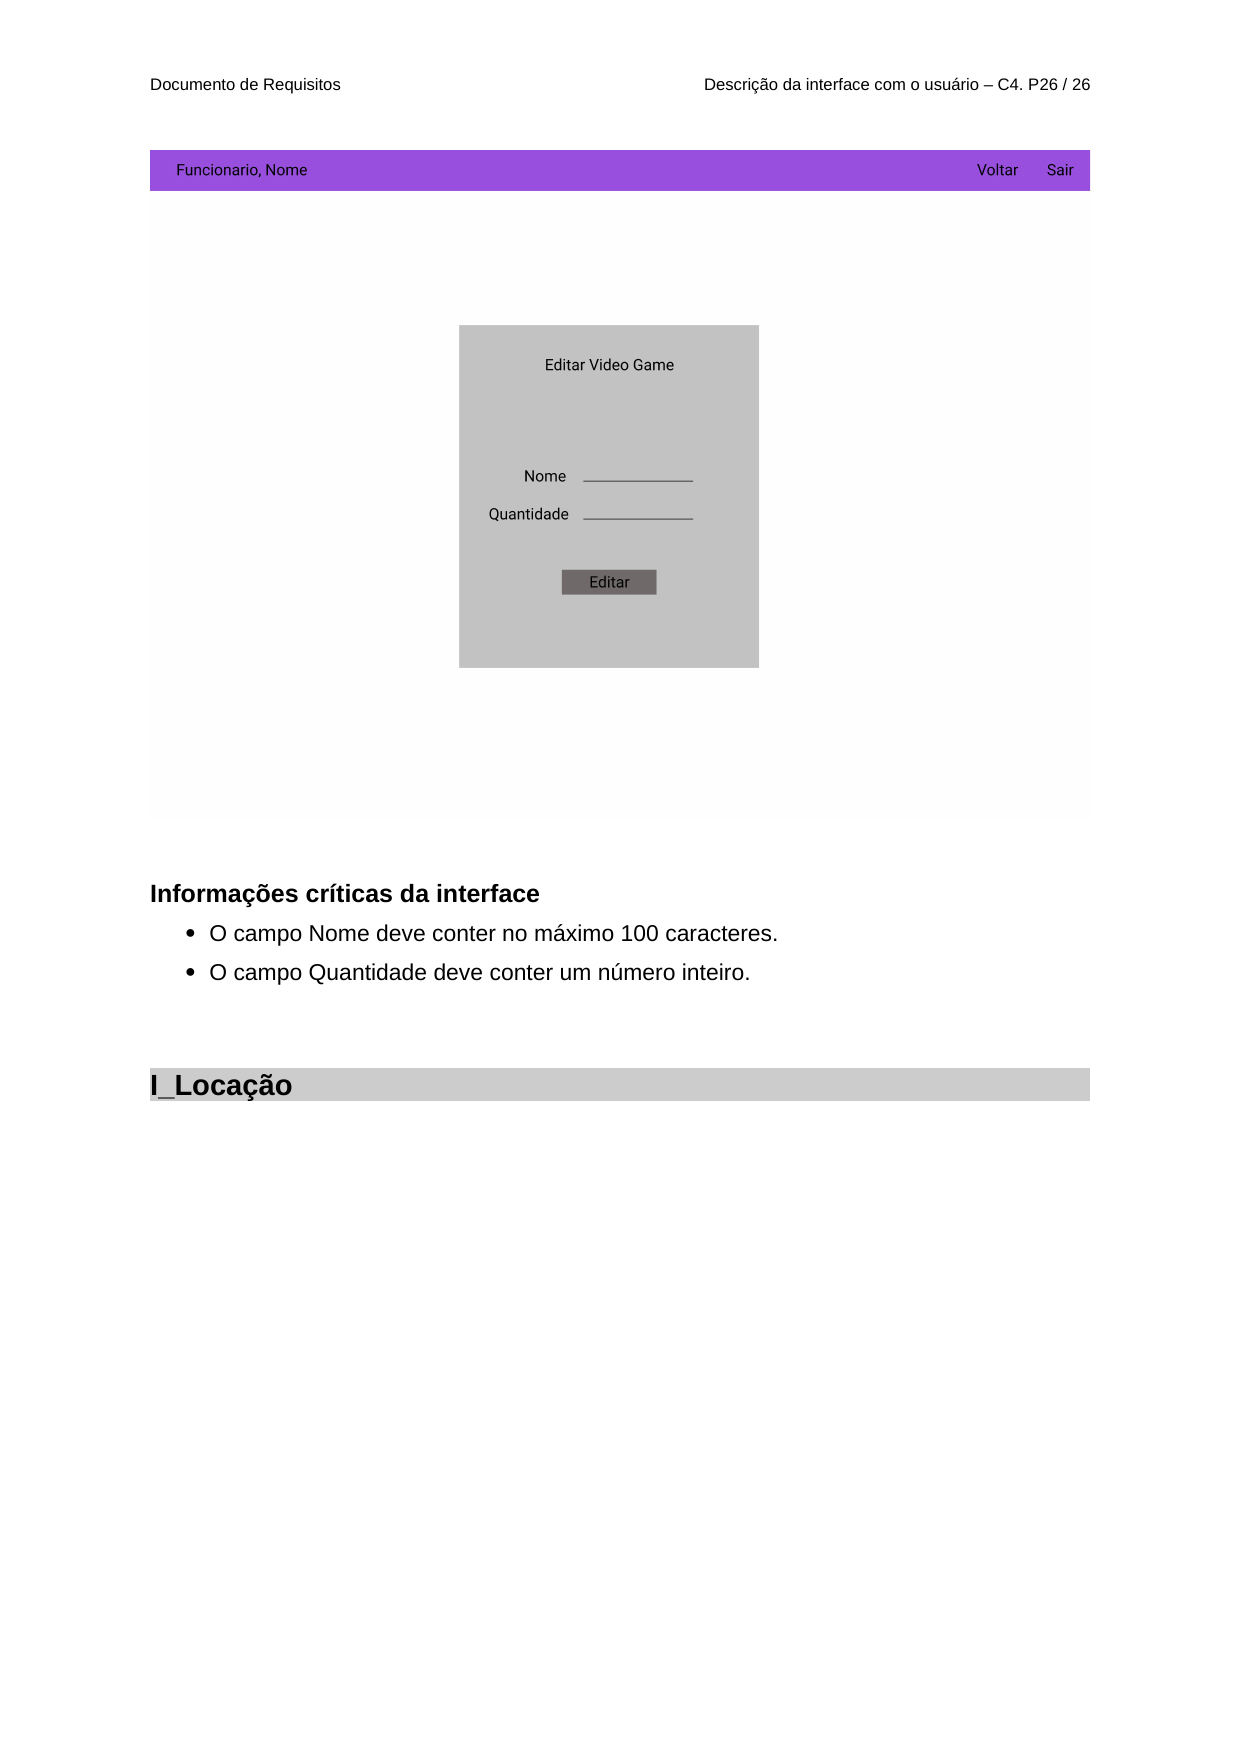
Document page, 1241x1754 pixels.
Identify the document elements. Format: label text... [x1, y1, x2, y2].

picture [150, 150, 1091, 819]
subtitle I_Locação [150, 1068, 1090, 1101]
list O campo Nome deve conter no máximo 100 caracteres. [186, 920, 1090, 946]
list O campo Quantidade deve conter um número inteiro. [186, 959, 1090, 985]
subtitle Informações críticas da interface [150, 878, 1090, 907]
